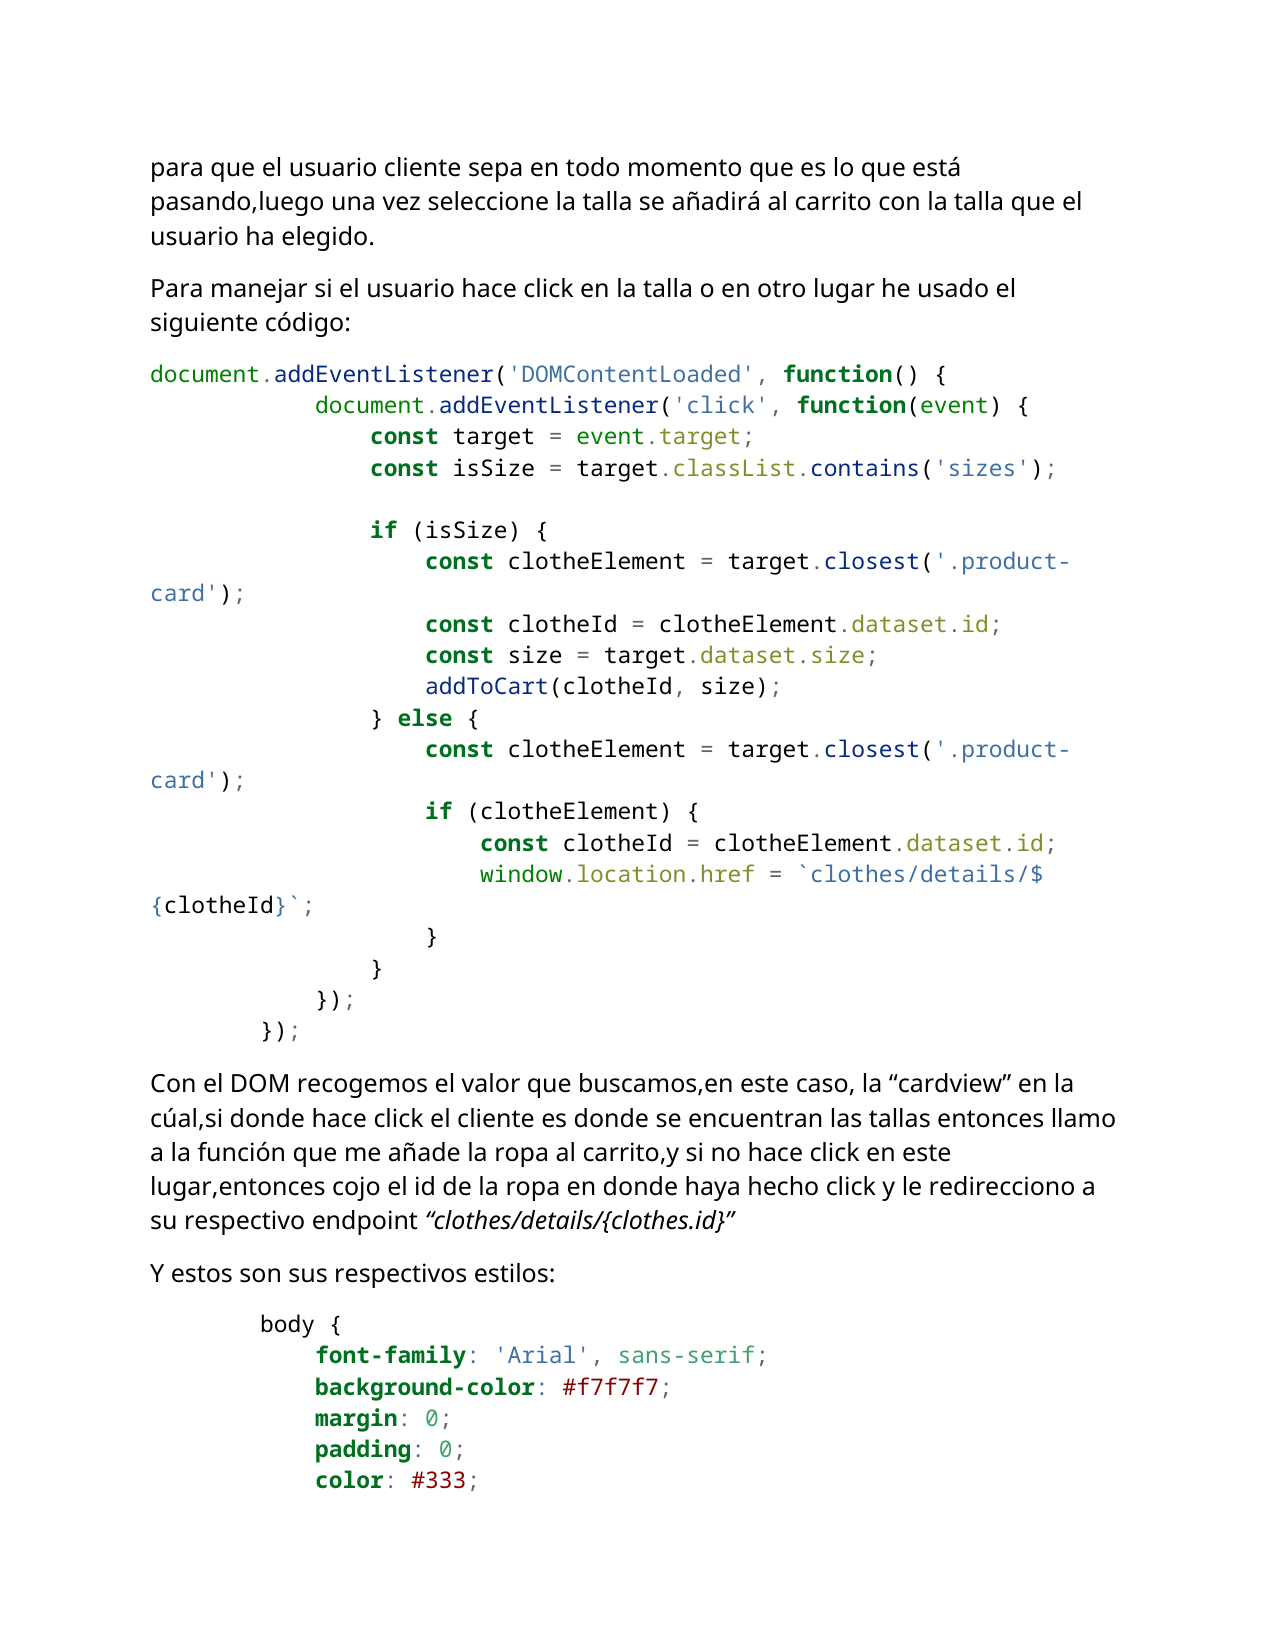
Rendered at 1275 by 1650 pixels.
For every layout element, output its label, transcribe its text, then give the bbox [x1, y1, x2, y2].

text body { font-family: 'Arial', sans-serif; background-color: #f7f7f7; margin: 0; padding: 0; color: #333; [150, 1308, 1125, 1496]
text Para manejar si el usuario hace click en la talla o en otro lugar he usado el siguiente código: [150, 271, 1125, 339]
text Con el DOM recogemos el valor que buscamos,en este caso, la “cardview” en la cúal,si donde hace click el cliente es donde se encuentran las tallas entonces llamo a la función que me añade la ropa al carrito,y si no hace click en este lugar,entonces cojo el id de la ropa en donde haya hecho click y le redirecciono a su respectivo endpoint “clothes/details/{clothes.id}” [150, 1066, 1125, 1236]
text document.addEventListener('DOMContentLoaded', function() { document.addEventListener('click', function(event) { const target = event.target; const isSize = target.classList.contains('sizes'); if (isSize) { const clotheElement = target.closest('.product-card'); const clotheId = clotheElement.dataset.id; const size = target.dataset.size; addToCart(clotheId, size); } else { const clotheElement = target.closest('.product-card'); if (clotheElement) { const clotheId = clotheElement.dataset.id; window.location.href = `clothes/details/${clotheId}`; } } }); }); [150, 358, 1125, 1045]
text Y estos son sus respectivos estilos: [150, 1255, 1125, 1289]
text para que el usuario cliente sepa en todo momento que es lo que está pasando,luego una vez seleccione la talla se añadirá al carrito con la talla que el usuario ha elegido. [150, 150, 1125, 252]
